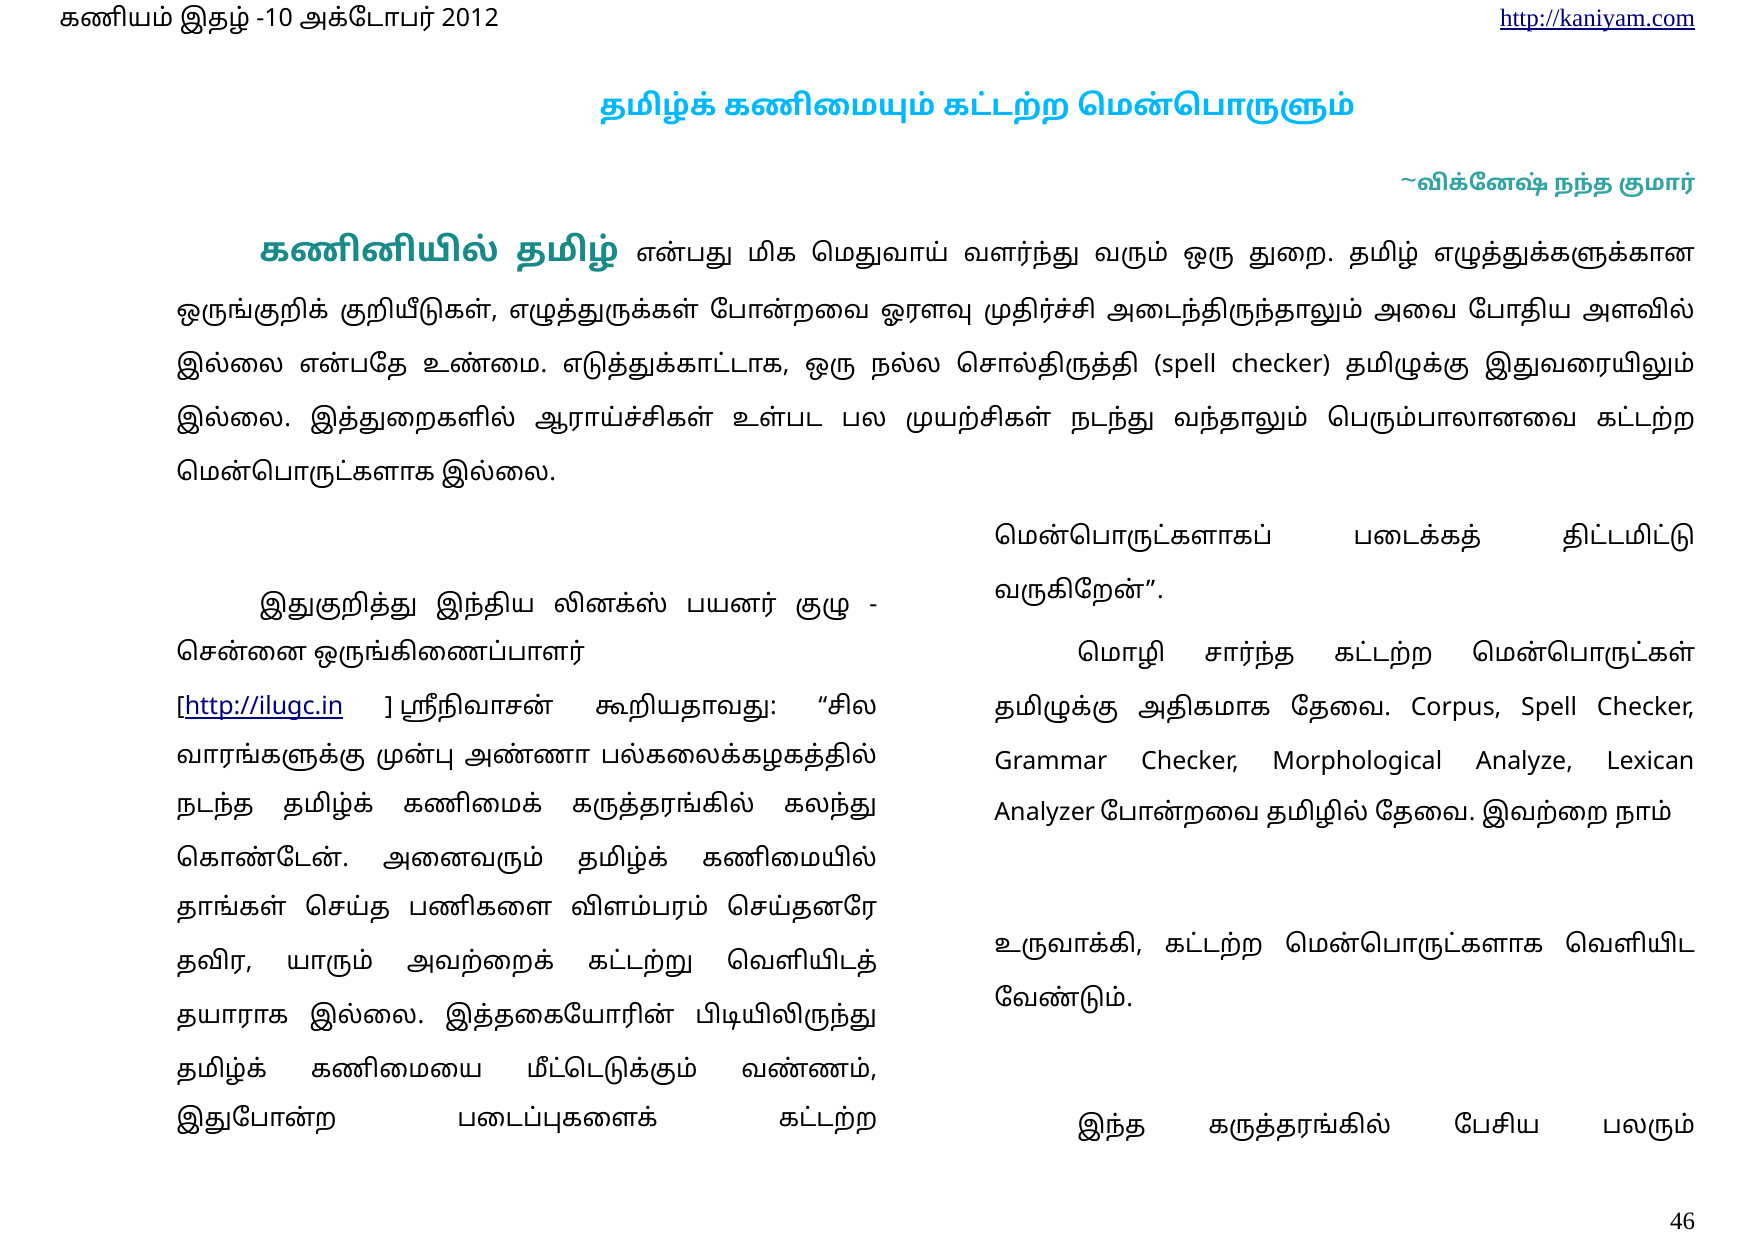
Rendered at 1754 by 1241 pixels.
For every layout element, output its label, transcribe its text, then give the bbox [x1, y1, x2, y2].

text ~விக்னேஷ் நந்த குமார் [176, 159, 1695, 199]
text உருவாக்கி, கட்டற்ற மென்பொருட்களாக வெளியிட வேண்டும். [994, 925, 1695, 1016]
text மொழி சார்ந்த கட்டற்ற மென்பொருட்கள் தமிழுக்கு அதிகமாக தேவை. Corpus, Spell Checker, Grammar Checker, Morphological Analyze, Lexican Analyzerபோன்றவை தமிழில் தேவை. இவற்றை நாம் [994, 639, 1695, 831]
subtitle தமிழ்க் கணிமையும் கட்டற்ற மென்பொருளும் [176, 89, 1695, 127]
text இந்த கருத்தரங்கில் பேசிய பலரும் [994, 1111, 1695, 1143]
text மென்பொருட்களாகப் படைக்கத் திட்டமிட்டு வருகிறேன்”. [994, 522, 1695, 608]
text கணினியில் தமிழ் என்பது மிக மெதுவாய் வளர்ந்து வரும் ஒரு துறை. தமிழ் எழுத்துக்களுக்கான ஒருங்குறிக் குறியீடுகள், எழுத்துருக்கள் போன்றவை ஓரளவு முதிர்ச்சி அடைந்திருந்தாலும் அவை போதிய அளவில் இல்லை என்பதே உண்மை. எடுத்துக்காட்டாக, ஒரு நல்ல சொல்திருத்தி (spell checker) தமிழுக்கு இதுவரையிலும் இல்லை. இத்துறைகளில் ஆராய்ச்சிகள் உள்பட பல முயற்சிகள் நடந்து வந்தாலும் பெரும்பாலானவை கட்டற்ற மென்பொருட்களாக இல்லை. [176, 231, 1695, 491]
text இதுகுறித்து இந்திய லினக்ஸ் பயனர் குழு - சென்னை ஒருங்கிணைப்பாளர் [http://ilugc.in ] ஶ்ரீநிவாசன் கூறியதாவது: “சில வாரங்களுக்கு முன்பு அண்ணா பல்கலைக்கழகத்தில் நடந்த தமிழ்க் கணிமைக் கருத்தரங்கில் கலந்து கொண்டேன். அனைவரும் தமிழ்க் கணிமையில் தாங்கள் செய்த பணிகளை விளம்பரம் செய்தனரே தவிர, யாரும் அவற்றைக் கட்டற்று வெளியிடத் தயாராக இல்லை. இத்தகையோரின் பிடியிலிருந்து தமிழ்க் கணிமையை மீட்டெடுக்கும் வண்ணம், இதுபோன்ற படைப்புகளைக் கட்டற்ற [176, 585, 877, 1136]
